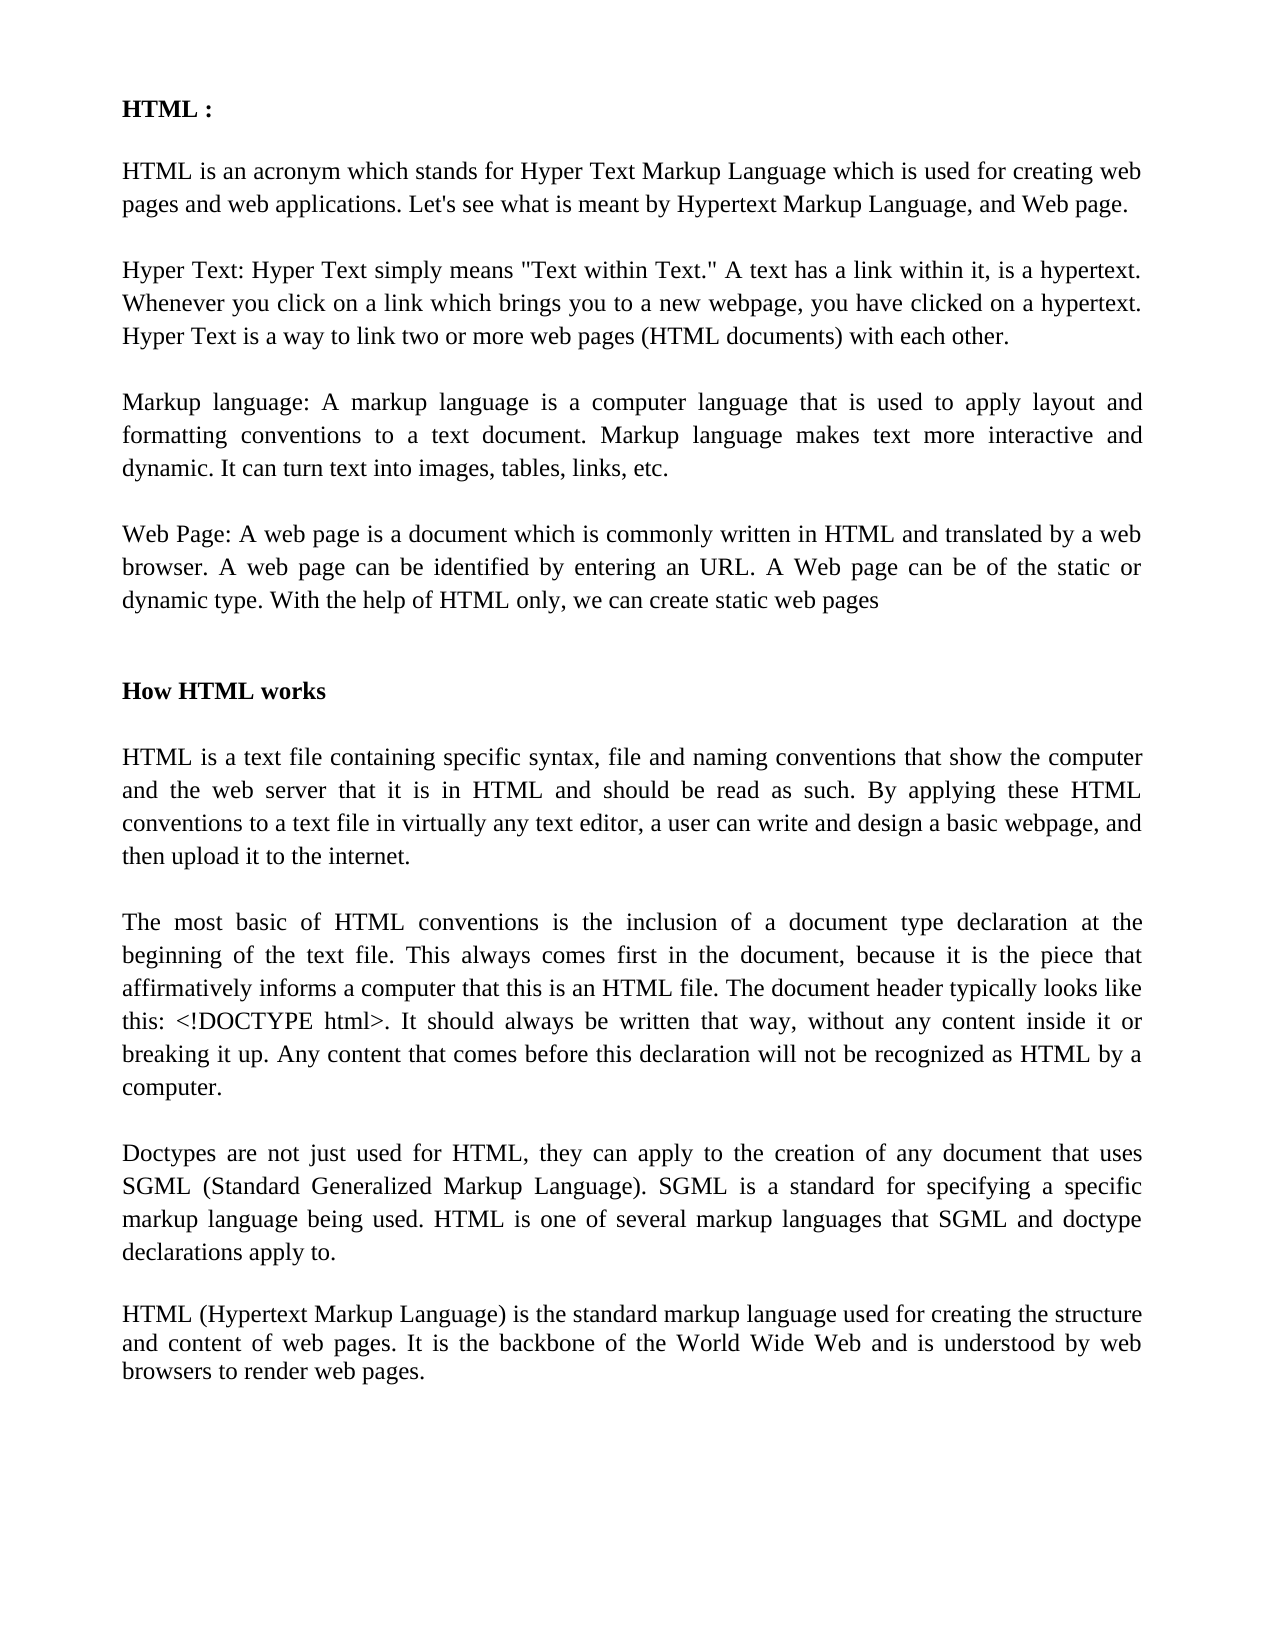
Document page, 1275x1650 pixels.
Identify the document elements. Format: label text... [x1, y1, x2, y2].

text HTML is a text file containing specific syntax, file and naming conventions that show the computer and the web server that it is in HTML and should be read as such. By applying these HTML conventions to a text file in virtually any text editor, a user can write and design a basic webpage, and then upload it to the internet. [122, 742, 1144, 870]
text HTML (Hypertext Markup Language) is the standard markup language used for creating the structure and content of web pages. It is the backbone of the World Wide Web and is understood by web browsers to render web pages. [122, 1299, 1144, 1385]
text The most basic of HTML conventions is the inclusion of a document type declaration at the beginning of the text file. This always comes first in the document, because it is the piece that affirmatively informs a computer that this is an HTML file. The document header typically looks like this: <!DOCTYPE html>. It should always be written that way, without any content inside it or breaking it up. Any content that comes before this declaration will not be recognized as HTML by a computer. [122, 907, 1144, 1101]
text Markup language: A markup language is a computer language that is used to apply layout and formatting conventions to a text document. Markup language makes text more interactive and dynamic. It can turn text into images, tables, links, etc. [122, 387, 1144, 482]
text HTML : [122, 94, 1144, 122]
text Hyper Text: Hyper Text simply means "Text within Text." A text has a link within it, is a hypertext. Whenever you click on a link which brings you to a new webpage, you have clicked on a hypertext. Hyper Text is a way to link two or more web pages (HTML documents) with each other. [122, 255, 1144, 350]
text Web Page: A web page is a document which is commonly written in HTML and translated by a web browser. A web page can be identified by entering an URL. A Web page can be of the static or dynamic type. With the help of HTML only, we can create static web pages [122, 519, 1144, 614]
text Doctypes are not just used for HTML, they can apply to the creation of any document that uses SGML (Standard Generalized Markup Language). SGML is a standard for specifying a specific markup language being used. HTML is one of several markup languages that SGML and doctype declarations apply to. [122, 1138, 1144, 1266]
text How HTML works [122, 676, 1144, 704]
text HTML is an acronym which stands for Hyper Text Markup Language which is used for creating web pages and web applications. Let's see what is meant by Hypertext Markup Language, and Web page. [122, 156, 1144, 218]
